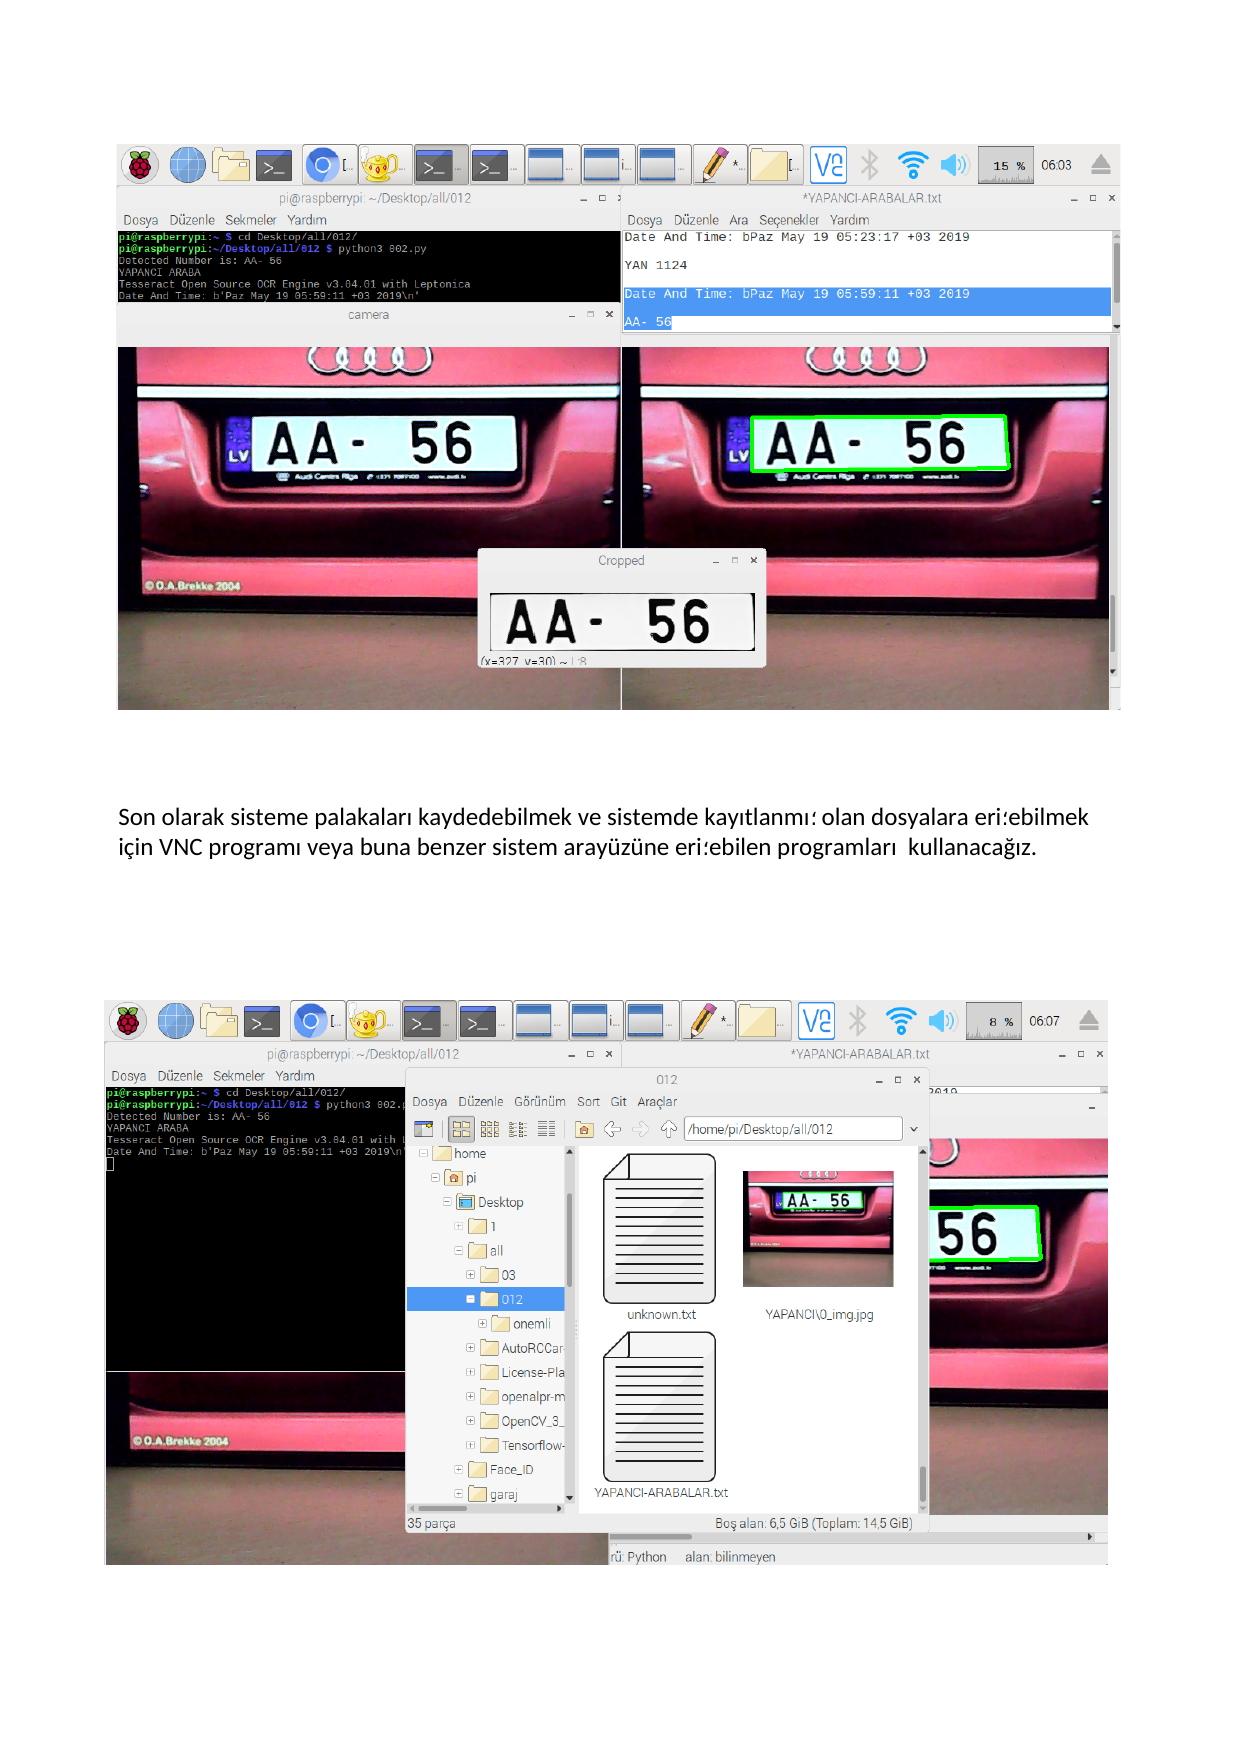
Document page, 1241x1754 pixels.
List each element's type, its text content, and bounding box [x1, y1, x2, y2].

picture [104, 1000, 1108, 1565]
picture [116, 144, 1121, 710]
text Son olarak sisteme palakaları kaydedebilmek ve sistemde kayıtlanmı؛ olan dosyalara eri؛ebilmek için VNC programı veya buna benzer sistem arayüzüne eri؛ebilen programları kullanacağız. [118, 801, 1122, 862]
